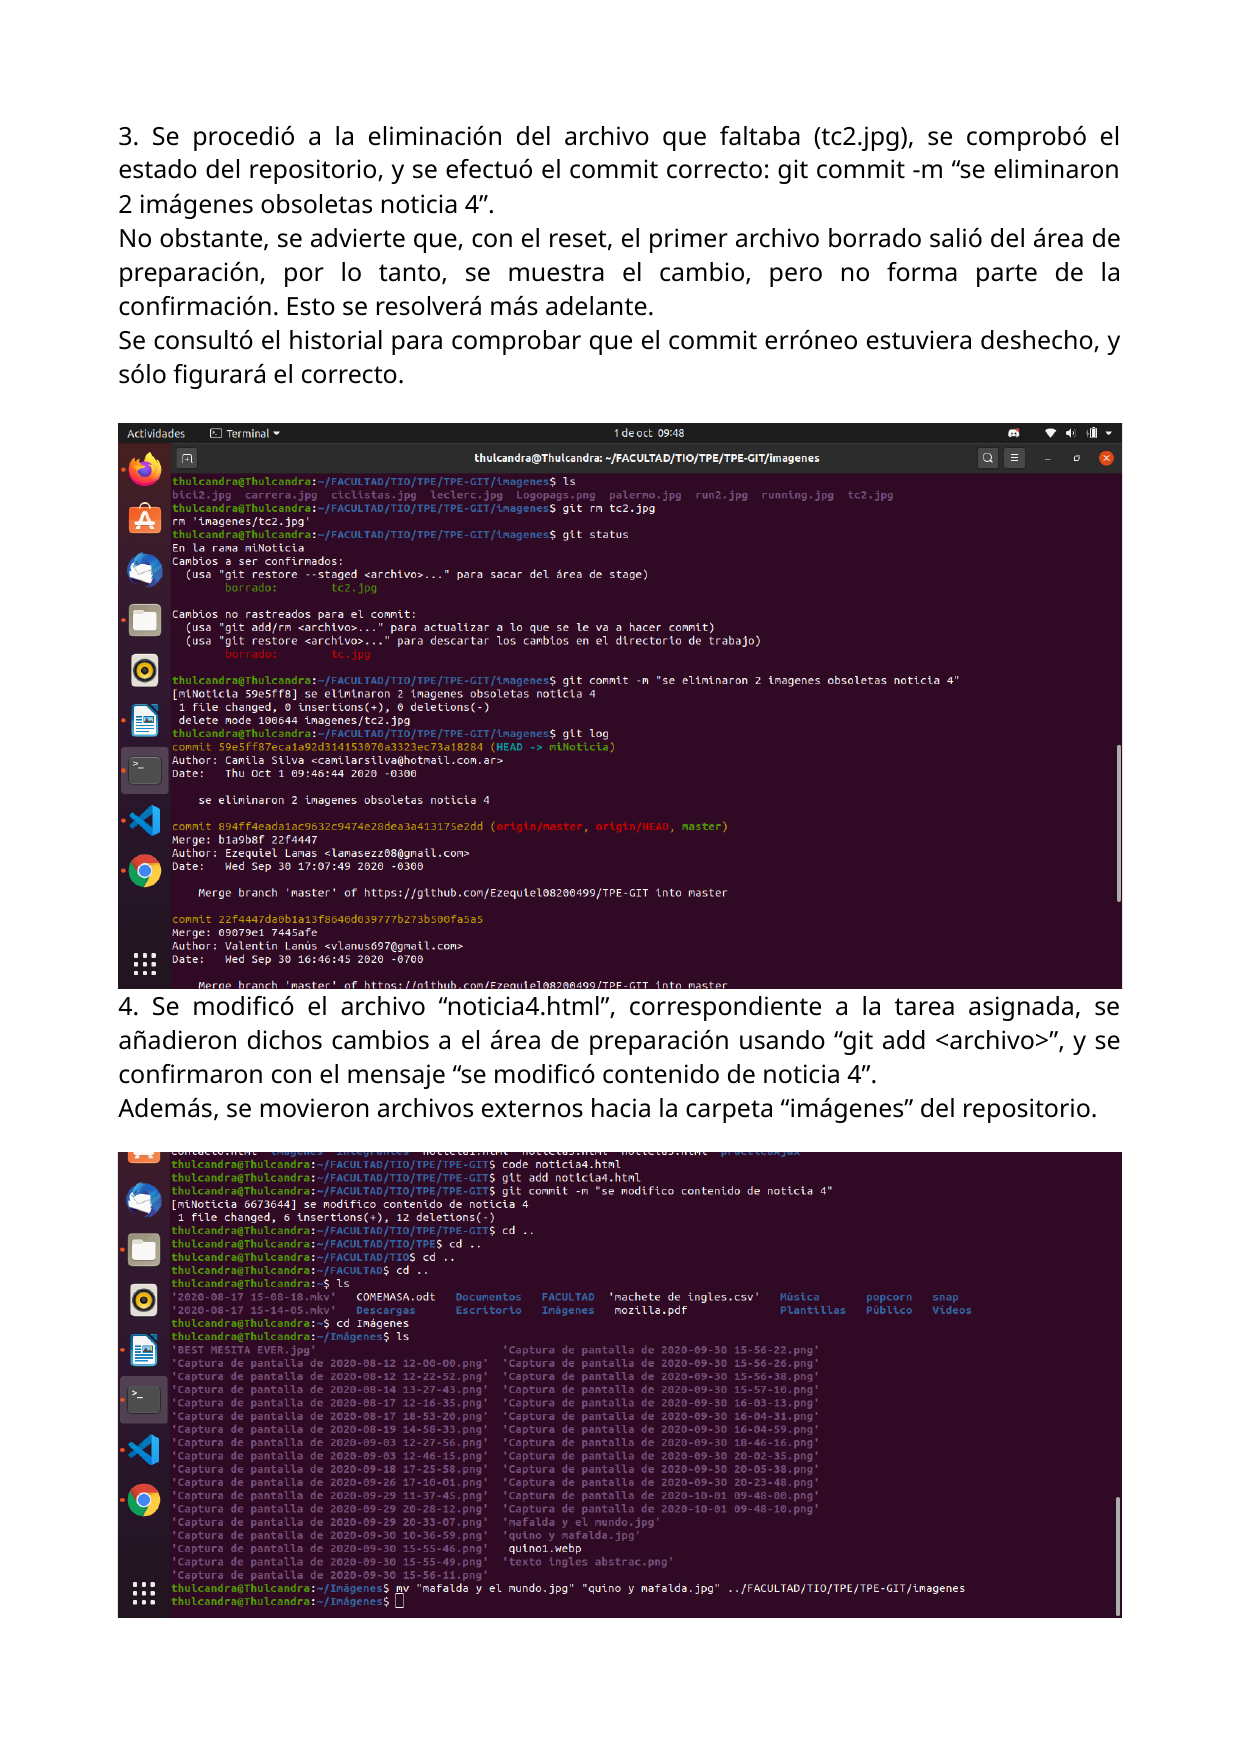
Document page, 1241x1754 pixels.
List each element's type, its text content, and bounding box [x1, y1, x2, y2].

text 3. Se procedió a la eliminación del archivo que faltaba (tc2.jpg), se comprobó el estado del repositorio, y se efectuó el commit correcto: git commit -m “se eliminaron 2 imágenes obsoletas noticia 4”. [118, 118, 1122, 220]
text No obstante, se advierte que, con el reset, el primer archivo borrado salió del área de preparación, por lo tanto, se muestra el cambio, pero no forma parte de la confirmación. Esto se resolverá más adelante. [118, 220, 1122, 322]
text 4. Se modificó el archivo “noticia4.html”, correspondiente a la tarea asignada, se añadieron dichos cambios a el área de preparación usando “git add <archivo>”, y se confirmaron con el mensaje “se modificó contenido de noticia 4”. [118, 989, 1122, 1091]
text Además, se movieron archivos externos hacia la carpeta “imágenes” del repositorio. [118, 1091, 1122, 1124]
text Se consultó el historial para comprobar que el commit erróneo estuviera deshecho, y sólo figurará el correcto. [118, 322, 1122, 391]
